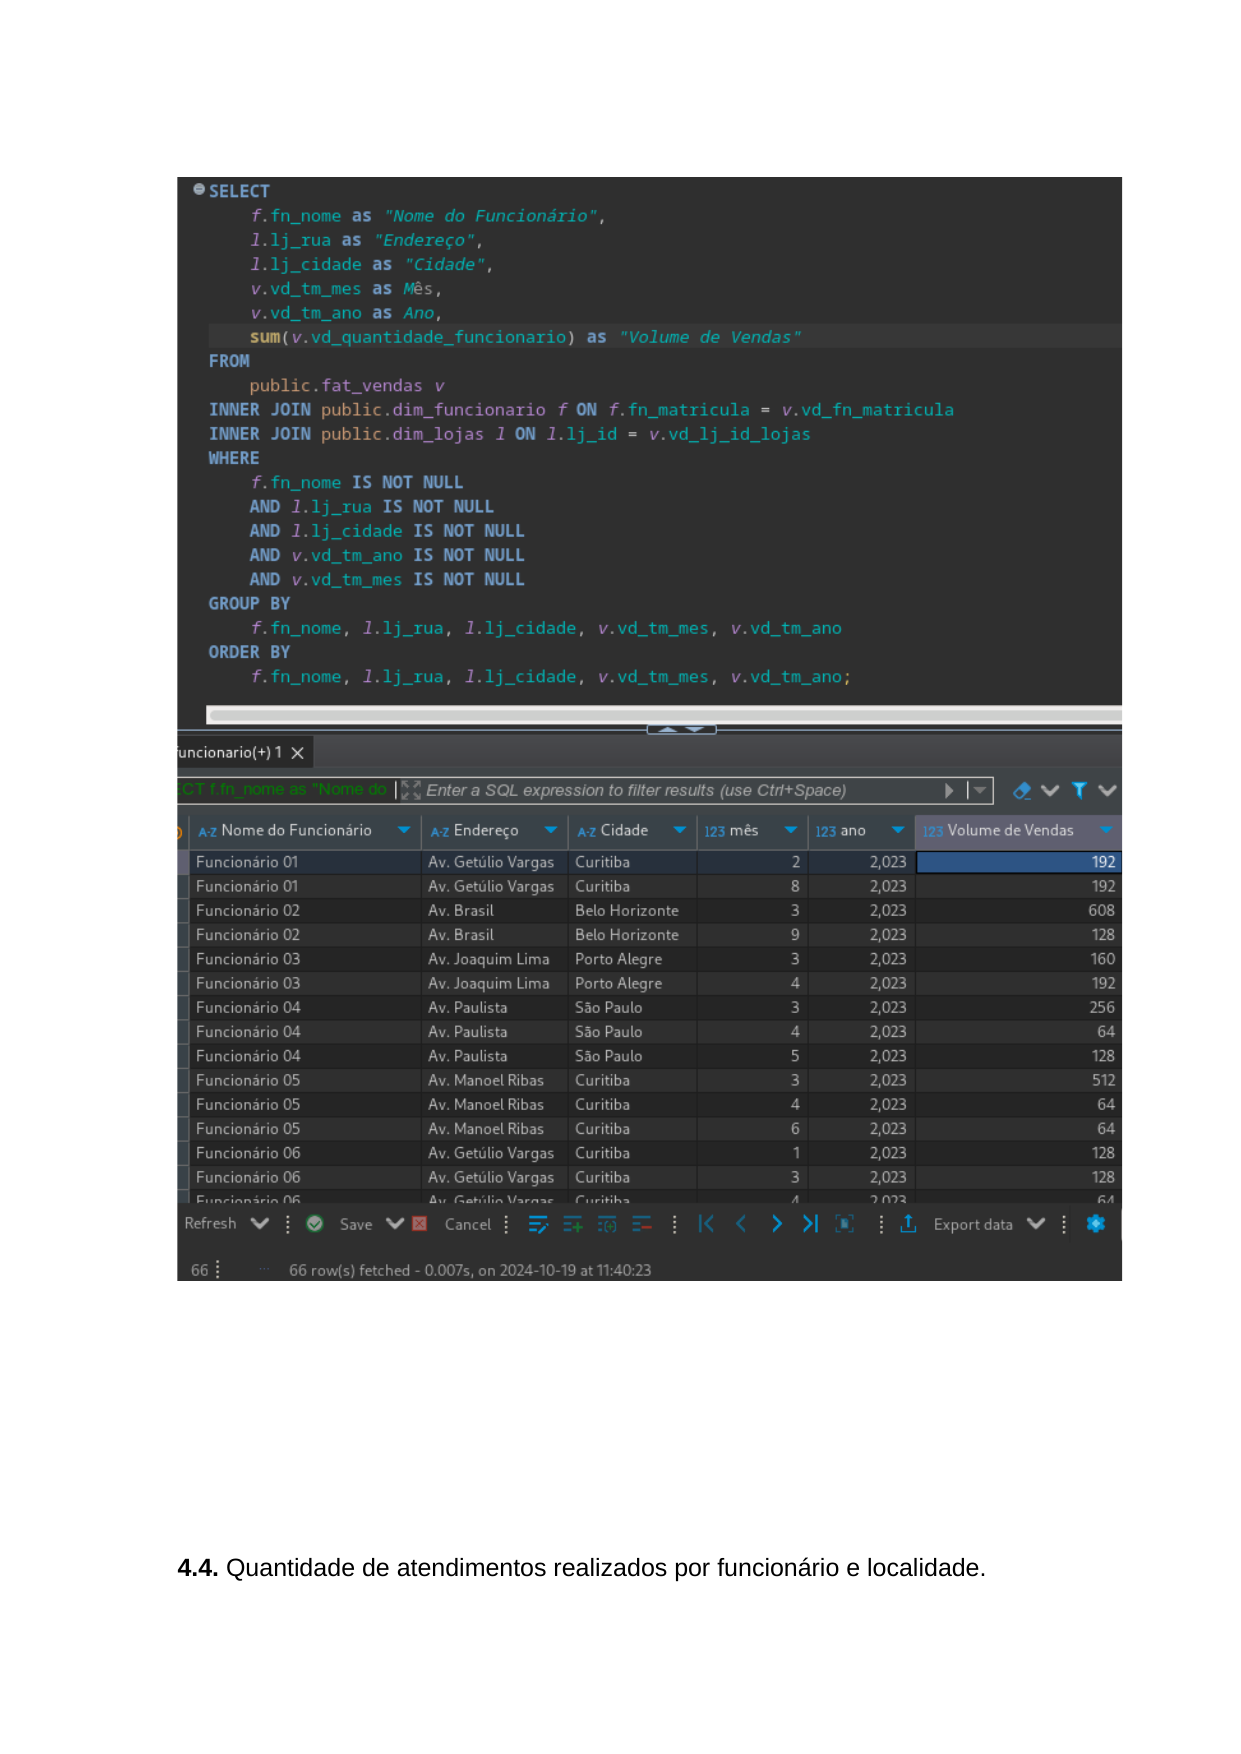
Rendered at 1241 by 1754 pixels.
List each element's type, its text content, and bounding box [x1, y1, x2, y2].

text 4.4. Quantidade de atendimentos realizados por funcionário e localidade. [177, 1553, 1122, 1582]
picture [177, 177, 1123, 1281]
